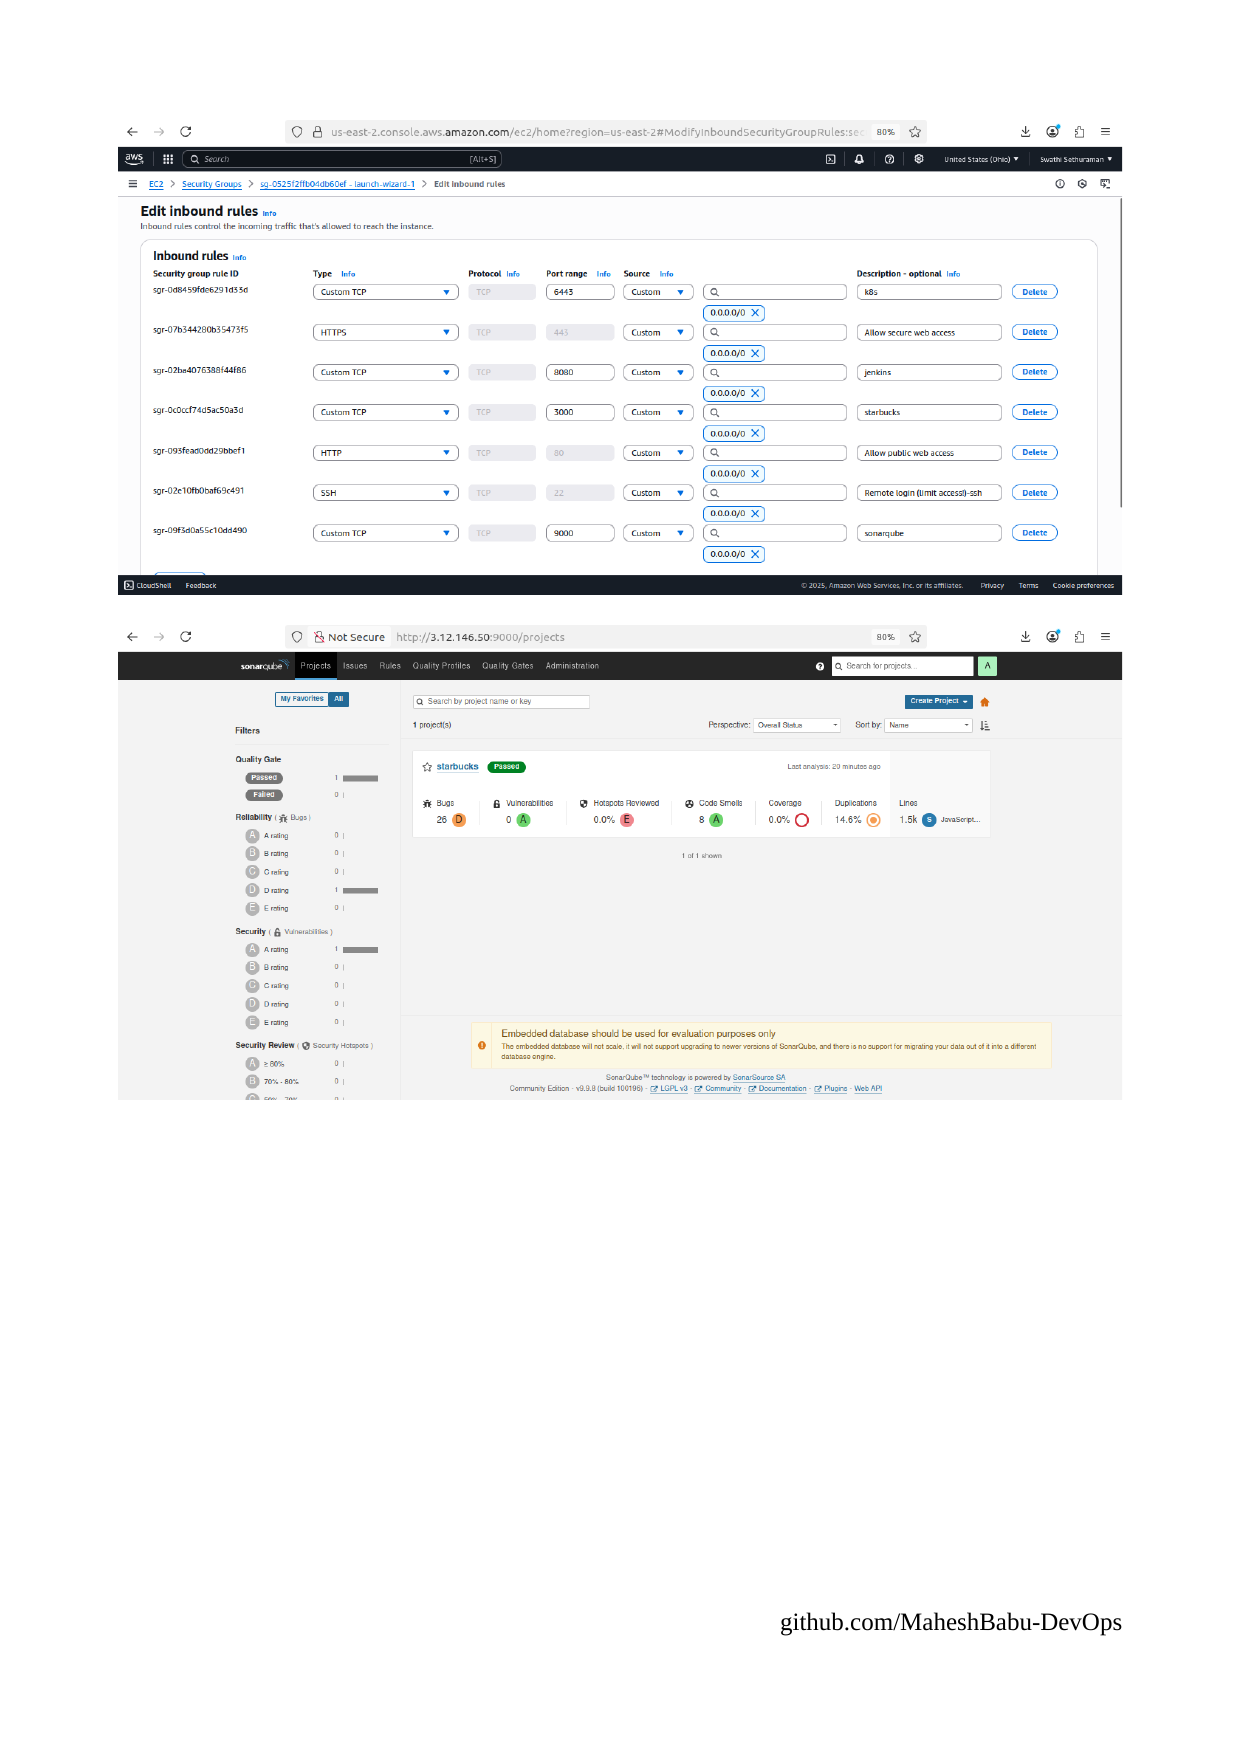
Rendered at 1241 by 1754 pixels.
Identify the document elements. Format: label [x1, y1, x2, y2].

picture [118, 623, 1123, 1100]
picture [118, 118, 1123, 595]
